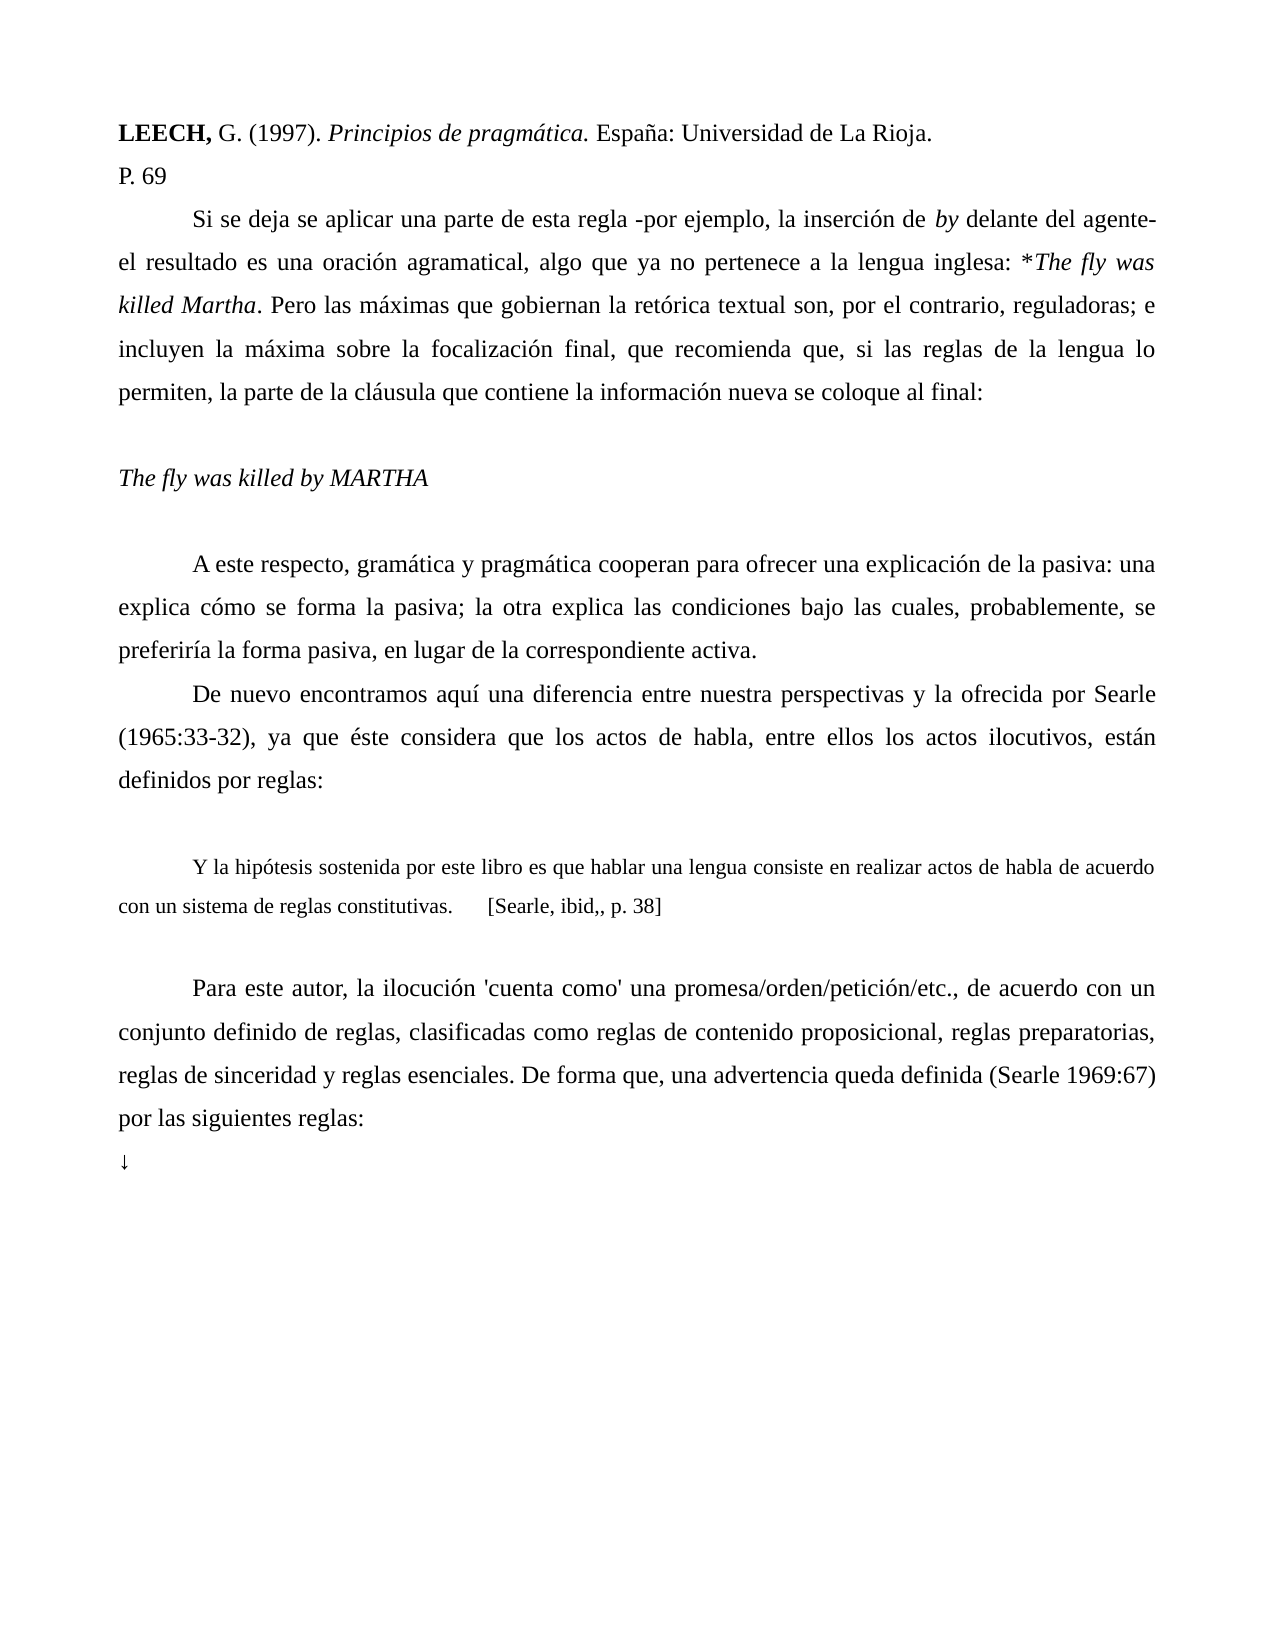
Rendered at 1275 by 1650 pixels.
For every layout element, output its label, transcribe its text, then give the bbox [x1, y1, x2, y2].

text ↓ [118, 1146, 1157, 1175]
text The fly was killed by MARTHA [118, 463, 1157, 492]
text LEECH, G. (1997). Principios de pragmática. España: Universidad de La Rioja. [118, 118, 1157, 147]
text Si se deja se aplicar una parte de esta regla -por ejemplo, la inserción de by delante del agente- el resultado es una oración agramatical, algo que ya no pertenece a la lengua inglesa: *The fly was killed Martha. Pero las máximas que gobiernan la retórica textual son, por el contrario, reguladoras; e incluyen la máxima sobre la focalización final, que recomienda que, si las reglas de la lengua lo permiten, la parte de la cláusula que contiene la información nueva se coloque al final: [118, 204, 1157, 406]
text P. 69 [118, 161, 1157, 190]
text De nuevo encontramos aquí una diferencia entre nuestra perspectivas y la ofrecida por Searle (1965:33-32), ya que éste considera que los actos de habla, entre ellos los actos ilocutivos, están definidos por reglas: [118, 679, 1157, 794]
text A este respecto, gramática y pragmática cooperan para ofrecer una explicación de la pasiva: una explica cómo se forma la pasiva; la otra explica las condiciones bajo las cuales, probablemente, se preferiría la forma pasiva, en lugar de la correspondiente activa. [118, 549, 1157, 664]
text Y la hipótesis sostenida por este libro es que hablar una lengua consiste en realizar actos de habla de acuerdo con un sistema de reglas constitutivas. [Searle, ibid,, p. 38] [118, 851, 1157, 918]
text Para este autor, la ilocución 'cuenta como' una promesa/orden/petición/etc., de acuerdo con un conjunto definido de reglas, clasificadas como reglas de contenido proposicional, reglas preparatorias, reglas de sinceridad y reglas esenciales. De forma que, una advertencia queda definida (Searle 1969:67) por las siguientes reglas: [118, 973, 1157, 1132]
